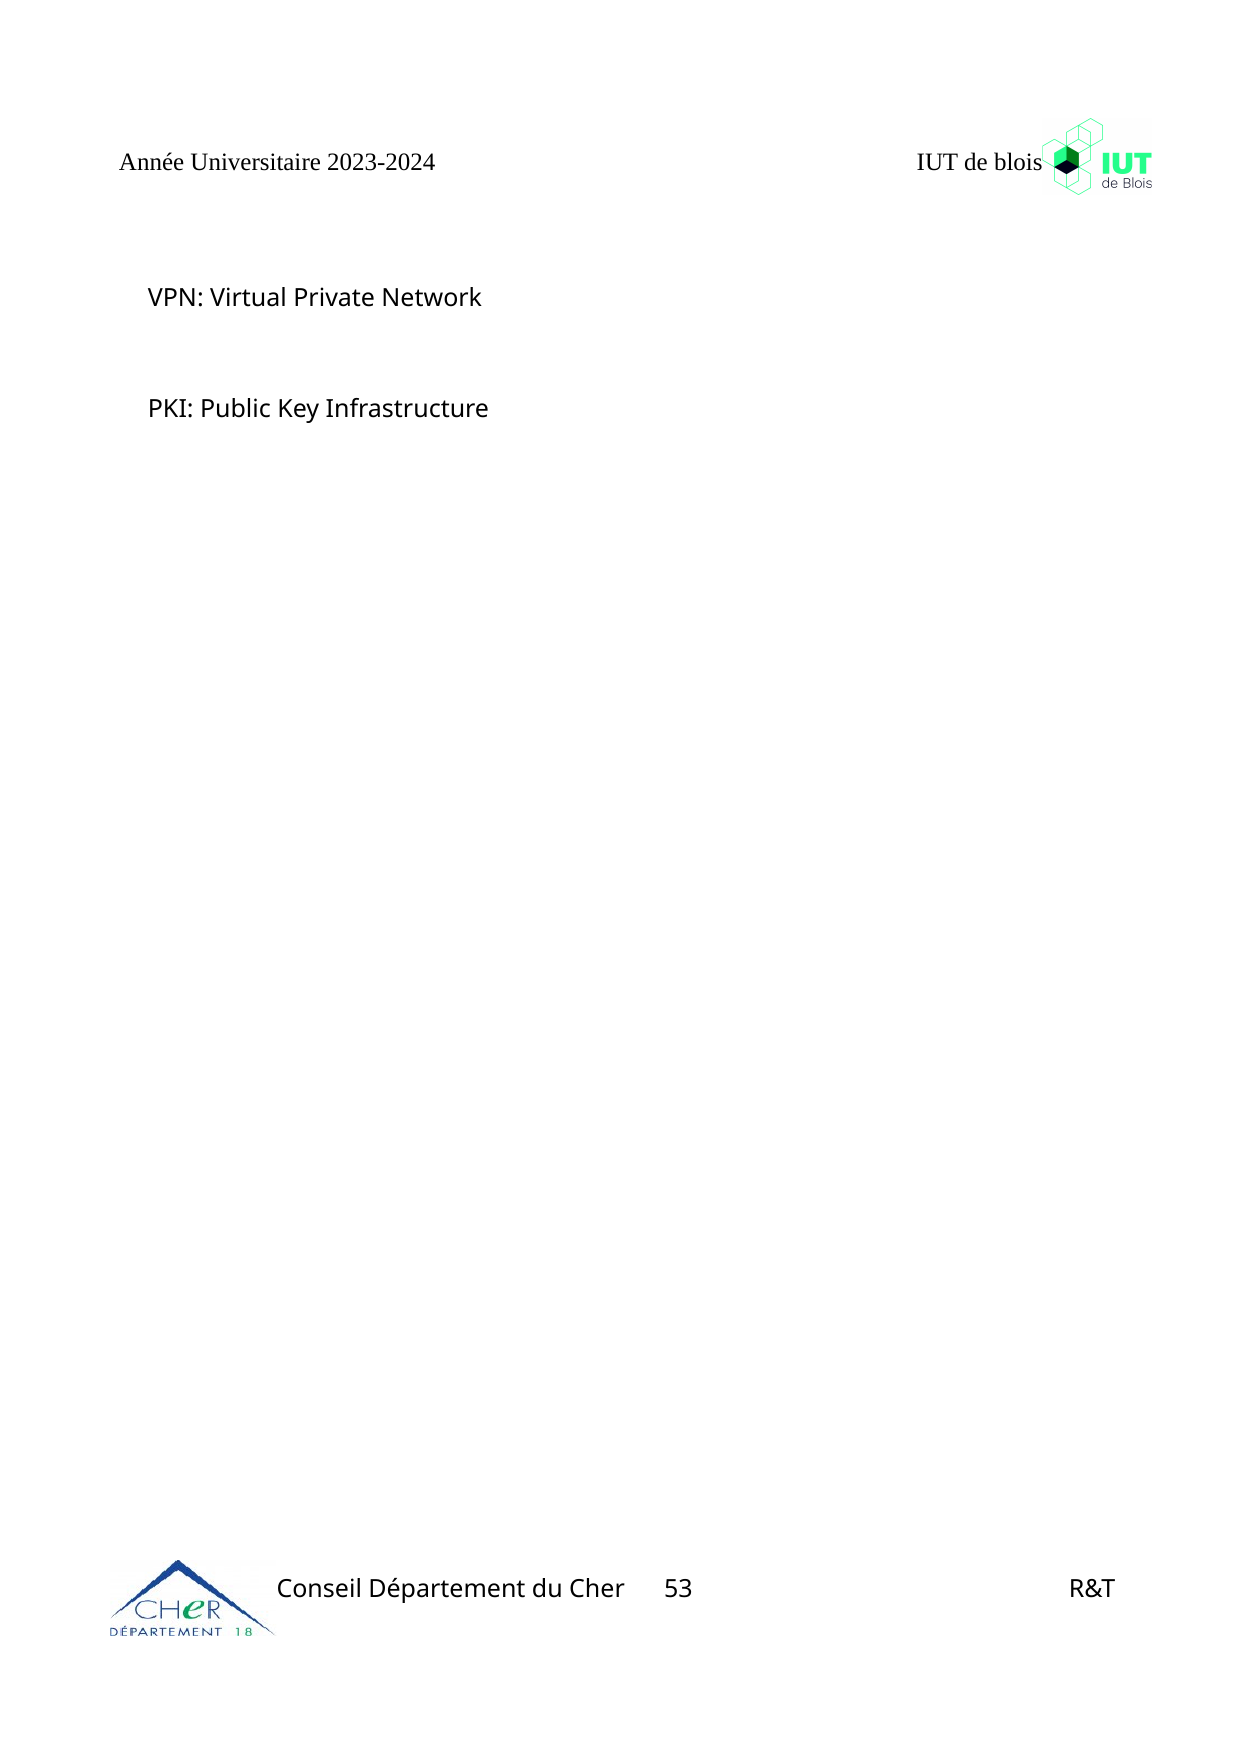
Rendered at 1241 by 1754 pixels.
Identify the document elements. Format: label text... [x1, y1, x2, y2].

text VPN: Virtual Private Network [148, 280, 1152, 314]
text PKI: Public Key Infrastructure [148, 391, 1152, 425]
picture [110, 1560, 277, 1636]
picture [1042, 118, 1152, 195]
